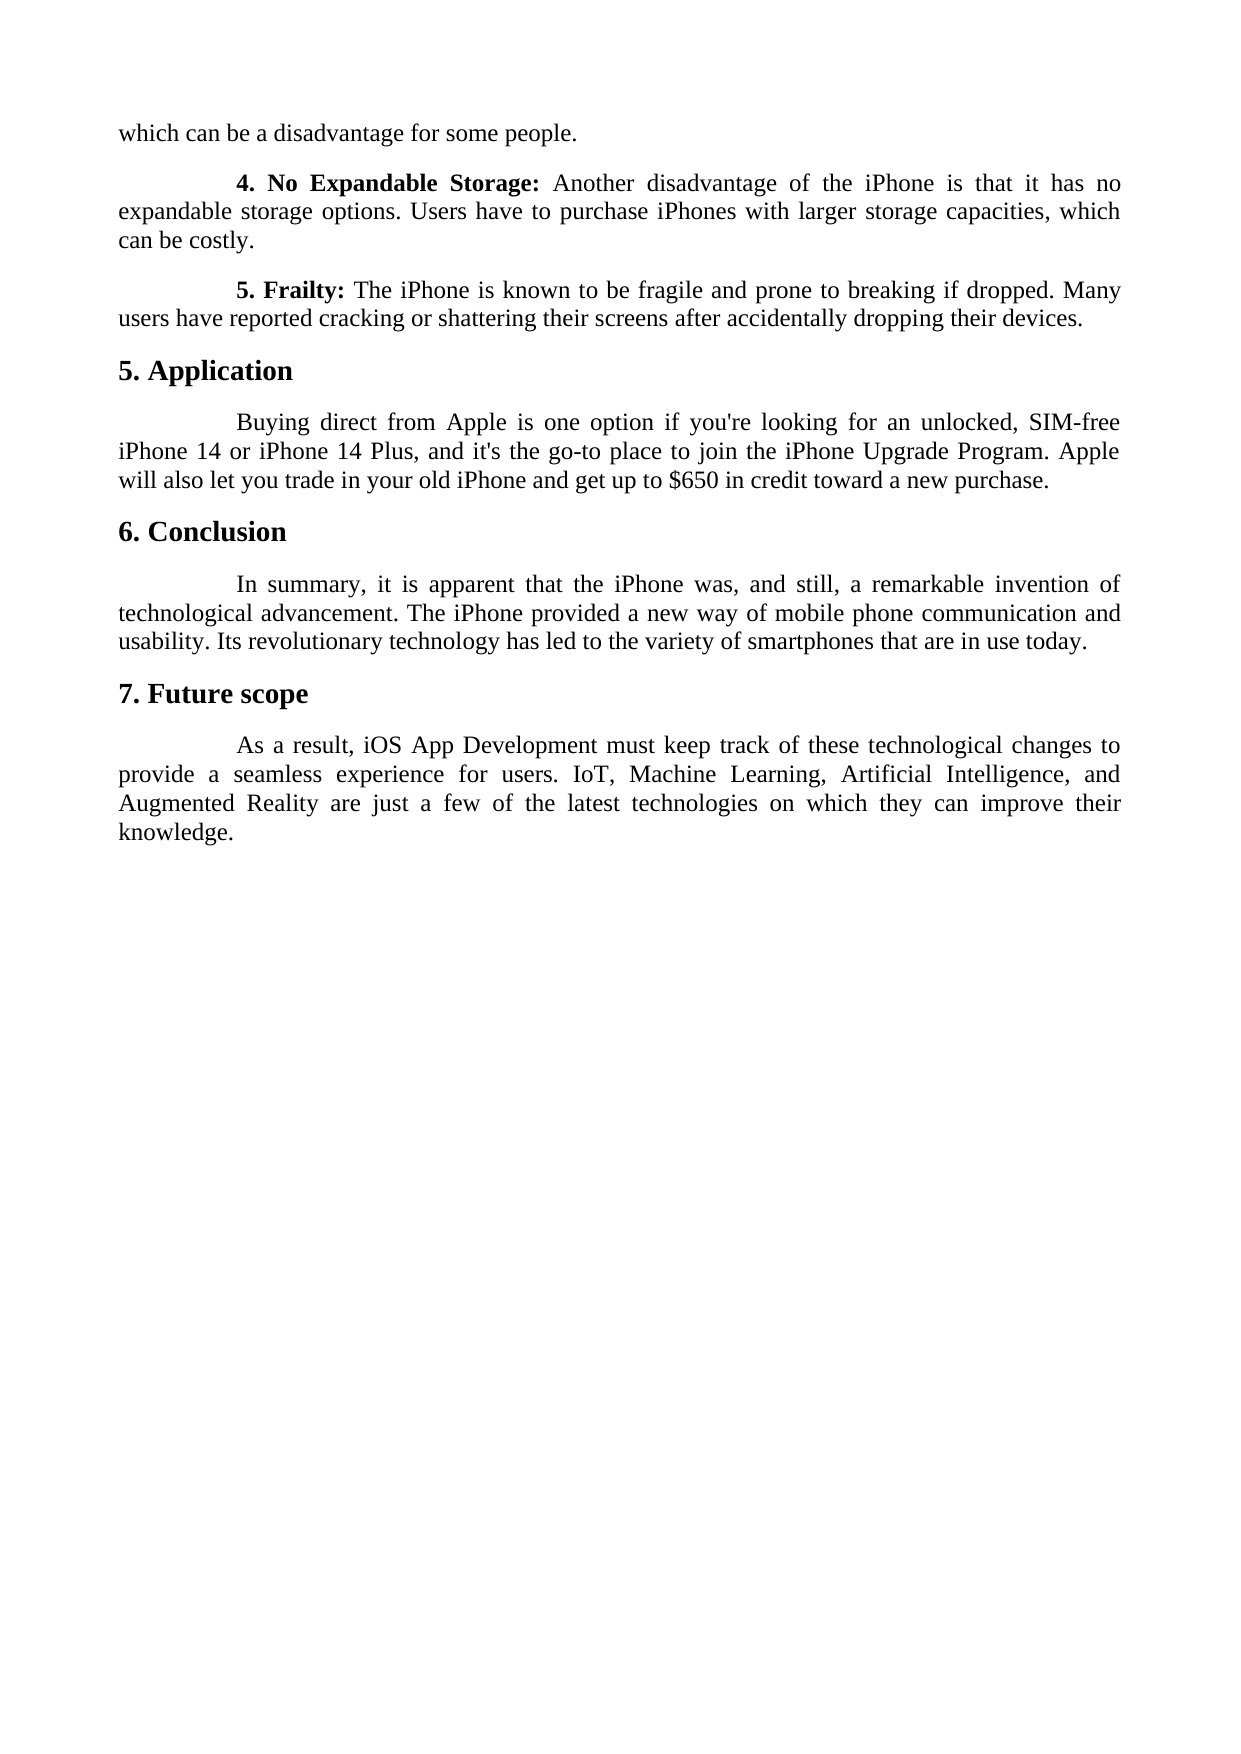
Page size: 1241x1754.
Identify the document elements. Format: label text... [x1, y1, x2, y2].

text 7. Future scope [118, 676, 1122, 709]
text 6. Conclusion [118, 514, 1122, 548]
text Buying direct from Apple is one option if you're looking for an unlocked, SIM-free iPhone 14 or iPhone 14 Plus, and it's the go-to place to join the iPhone Upgrade Program. Apple will also let you trade in your old iPhone and get up to $650 in credit toward a new purchase. [118, 407, 1122, 494]
text which can be a disadvantage for some people. [118, 118, 1122, 147]
text 4. No Expandable Storage: Another disadvantage of the iPhone is that it has no expandable storage options. Users have to purchase iPhones with larger storage capacities, which can be costly. [118, 168, 1122, 254]
text 5. Application [118, 353, 1122, 387]
text As a result, iOS App Development must keep track of these technological changes to provide a seamless experience for users. IoT, Machine Learning, Artificial Intelligence, and Augmented Reality are just a few of the latest technologies on which they can improve their knowledge. [118, 730, 1122, 845]
text In summary, it is apparent that the iPhone was, and still, a remarkable invention of technological advancement. The iPhone provided a new way of mobile phone communication and usability. Its revolutionary technology has led to the variety of smartphones that are in use today. [118, 569, 1122, 655]
text 5. Frailty: The iPhone is known to be fragile and prone to breaking if dropped. Many users have reported cracking or shattering their screens after accidentally dropping their devices. [118, 275, 1122, 332]
